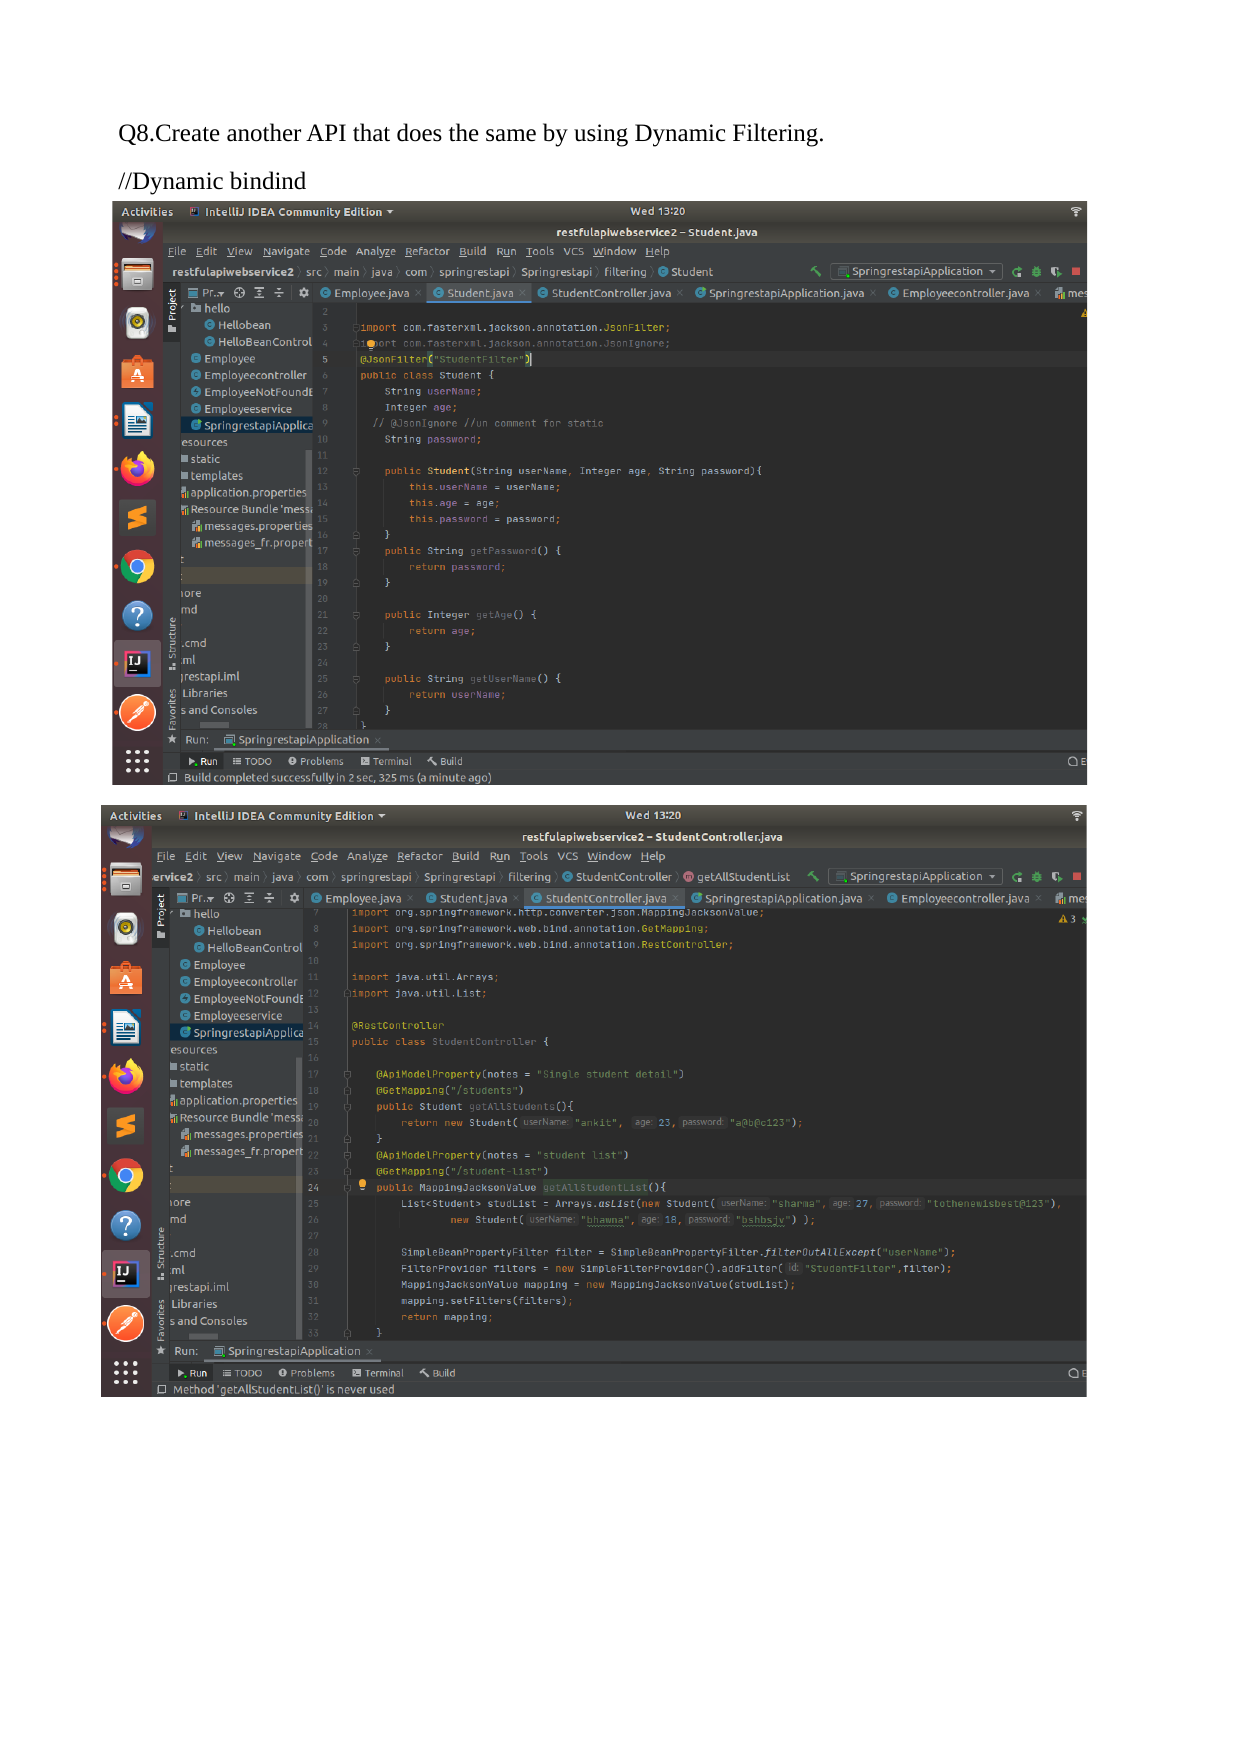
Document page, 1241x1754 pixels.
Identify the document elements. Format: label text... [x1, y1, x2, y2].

text //Dynamic bindind [118, 166, 1122, 194]
picture [112, 201, 1088, 785]
picture [101, 805, 1087, 1397]
text Q8.Create another API that does the same by using Dynamic Filtering. [118, 118, 1122, 147]
